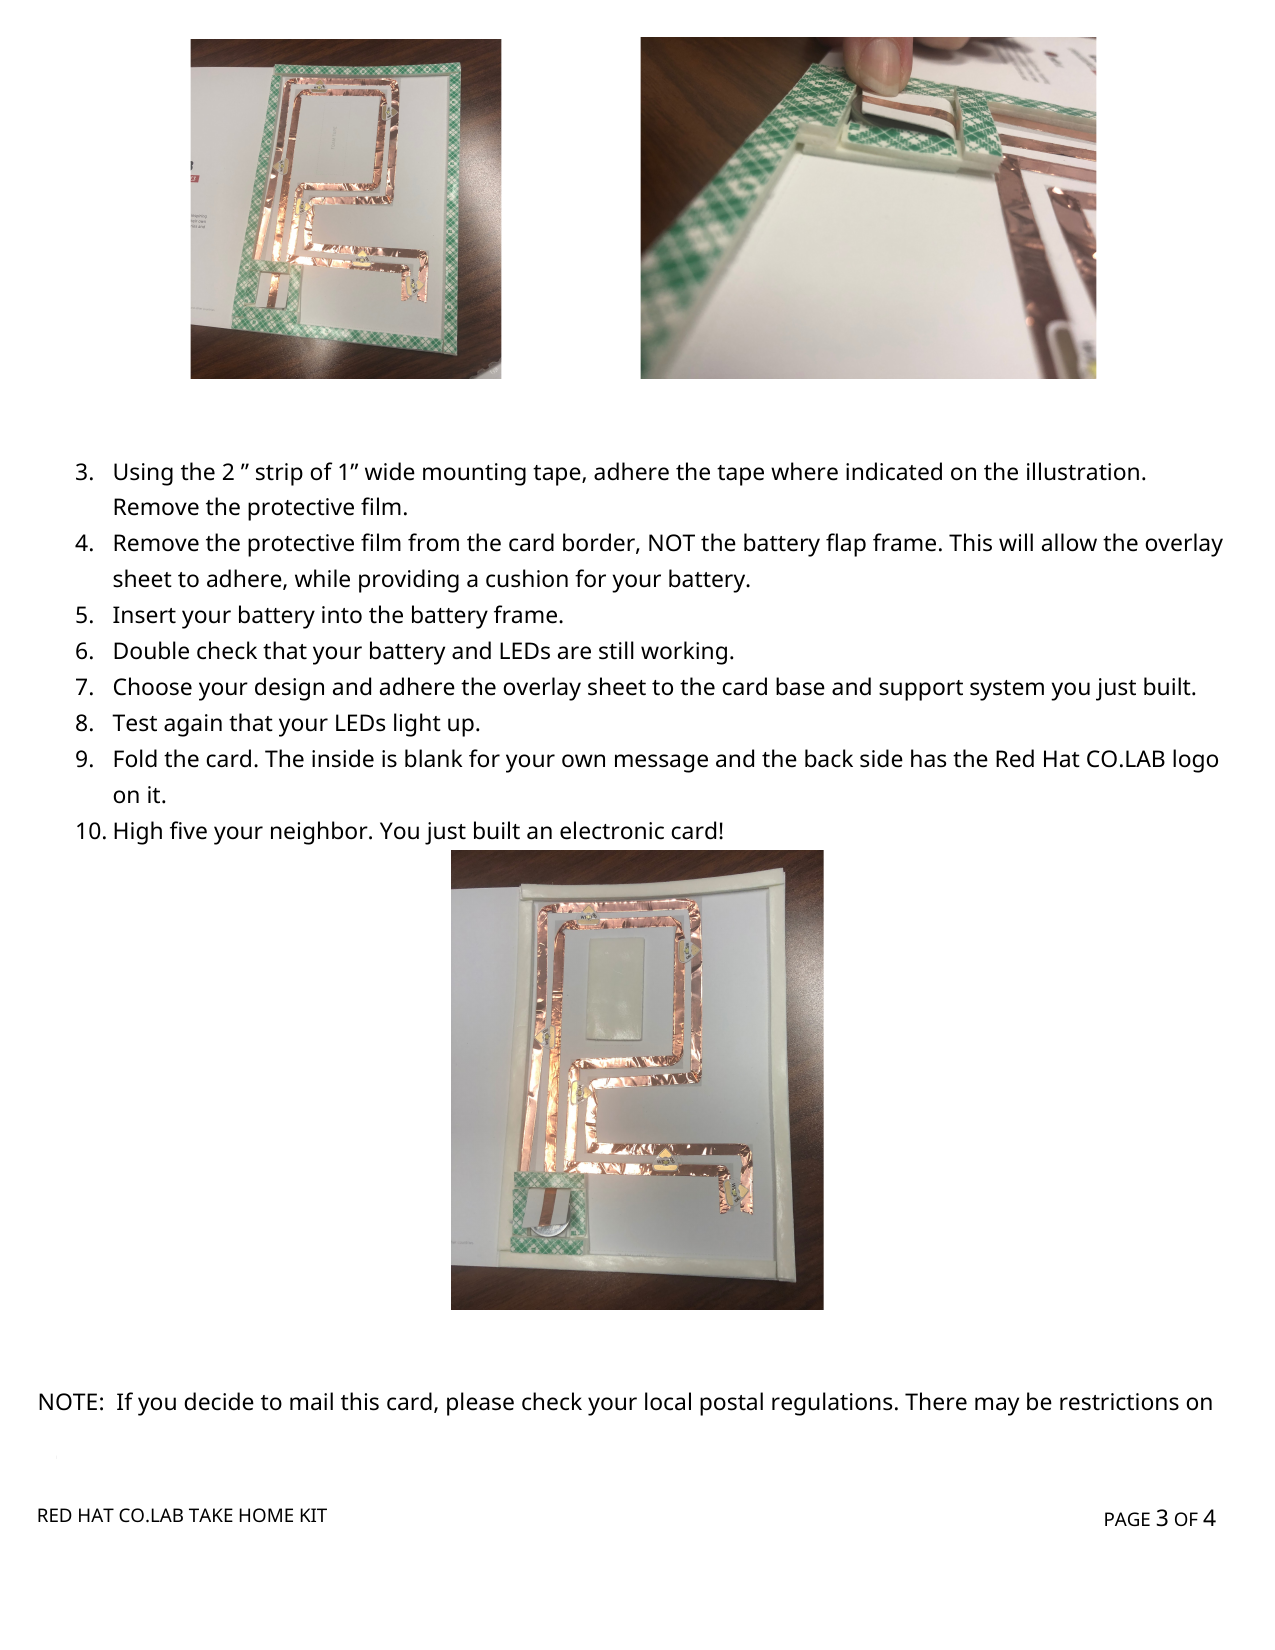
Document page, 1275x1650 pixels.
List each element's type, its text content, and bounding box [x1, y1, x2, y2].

list Insert your battery into the battery frame. [75, 599, 1237, 630]
list Fold the card. The inside is blank for your own message and the back side has the Red Hat CO.LAB logo on it. [75, 743, 1237, 810]
picture [190, 39, 502, 379]
picture [451, 850, 824, 1310]
list Using the 2 ” strip of 1” wide mounting tape, adhere the tape where indicated on the illustration. Remove the protective film. [75, 455, 1237, 523]
list Double check that your battery and LEDs are still working. [75, 635, 1237, 666]
picture [640, 37, 1097, 379]
list High five your neighbor. You just built an electronic card! [75, 815, 1237, 846]
list Remove the protective film from the card border, NOT the battery flap frame. This will allow the overlay sheet to adhere, while providing a cushion for your battery. [75, 527, 1237, 594]
text NOTE: If you decide to mail this card, please check your local postal regulations. There may be restrictions on [37, 1386, 1237, 1417]
list Test again that your LEDs light up. [75, 707, 1237, 738]
list Choose your design and adhere the overlay sheet to the card base and support system you just built. [75, 671, 1237, 702]
